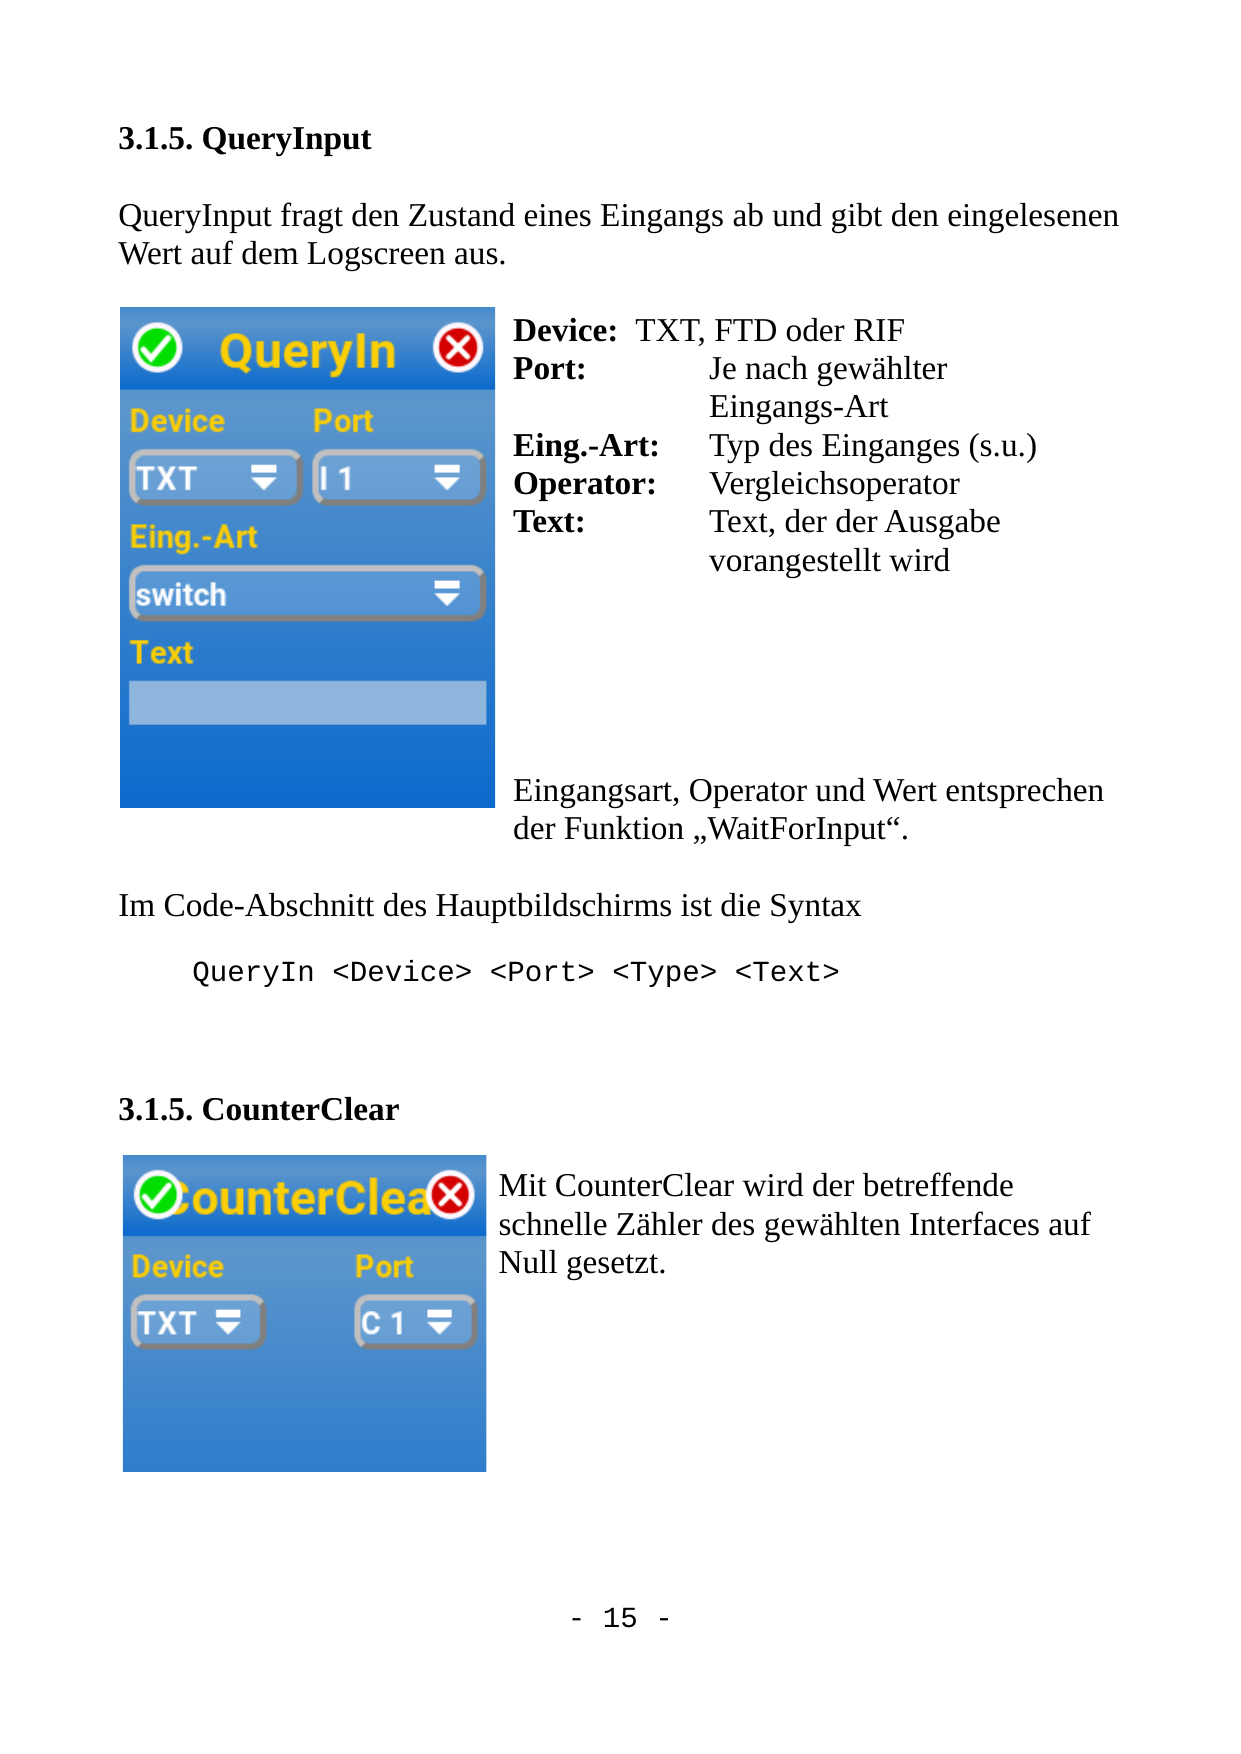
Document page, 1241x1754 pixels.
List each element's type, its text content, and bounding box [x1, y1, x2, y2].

text QueryInput fragt den Zustand eines Eingangs ab und gibt den eingelesenen Wert auf dem Logscreen aus. [118, 195, 1122, 271]
text Eing.-Art: Typ des Einganges (s.u.) [496, 425, 1122, 463]
text Eingangsart, Operator und Wert entsprechen der Funktion „WaitForInput“. [118, 770, 1122, 846]
text Operator: Vergleichsoperator [496, 463, 1122, 501]
text Device: TXT, FTD oder RIF [496, 310, 1122, 348]
text 3.1.5. QueryInput [118, 118, 1122, 156]
text Mit CounterClear wird der betreffende schnelle Zähler des gewählten Interfaces auf Null gesetzt. [487, 1165, 1122, 1280]
text 3.1.5. CounterClear [118, 1089, 1122, 1127]
text Im Code-Abschnitt des Hauptbildschirms ist die Syntax [118, 885, 1122, 923]
picture [120, 307, 496, 808]
text QueryIn <Device> <Port> <Type> <Text> [118, 957, 1122, 990]
text Text: Text, der der Ausgabe vorangestellt wird [496, 501, 1122, 578]
text Port: Je nach gewählter Eingangs-Art [496, 348, 1122, 425]
picture [122, 1155, 487, 1472]
